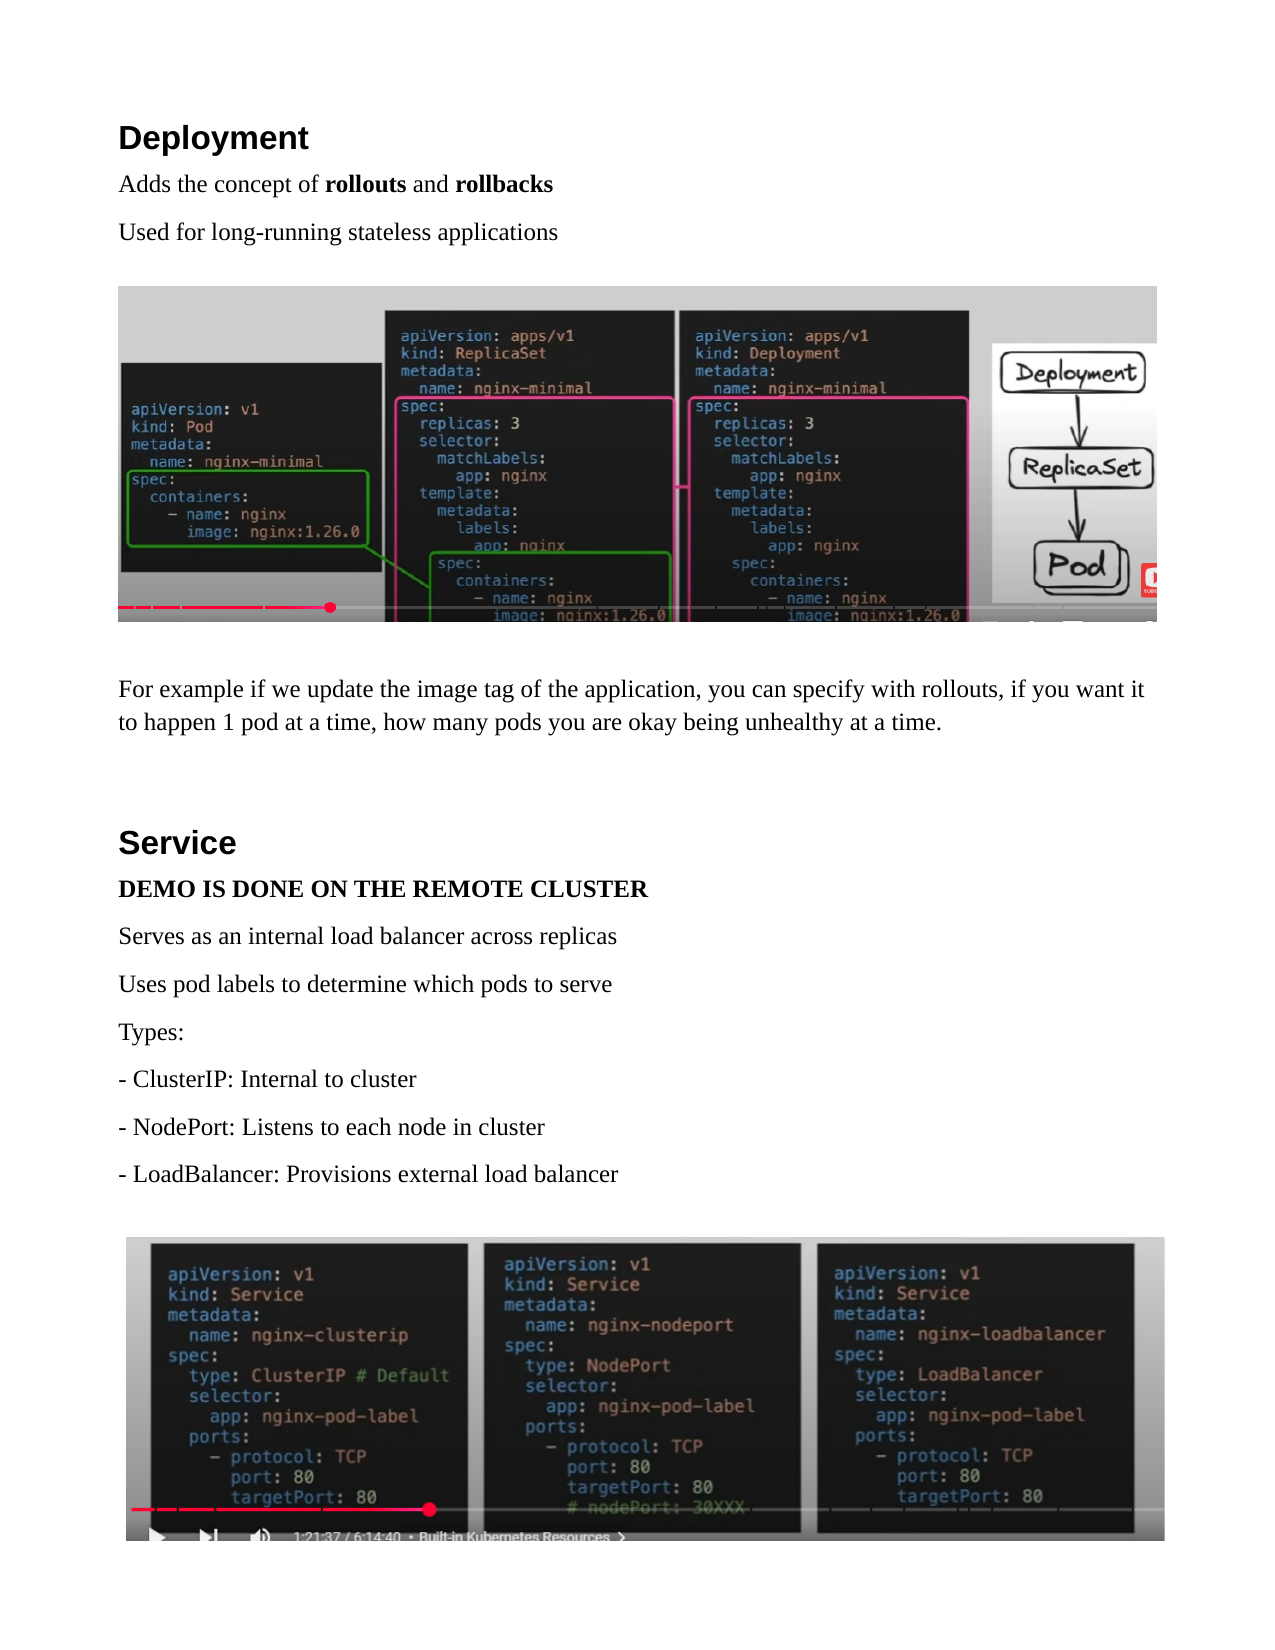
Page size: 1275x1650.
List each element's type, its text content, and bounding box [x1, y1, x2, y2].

text For example if we update the image tag of the application, you can specify with rollouts, if you want it to happen 1 pod at a time, how many pods you are okay being unhealthy at a time. [118, 674, 1157, 736]
text - NodePort: Listens to each node in cluster [118, 1112, 1157, 1141]
text Serves as an internal load balancer across replicas [118, 921, 1157, 950]
subtitle Service [118, 823, 1157, 861]
text - LoadBalancer: Provisions external load balancer [118, 1159, 1157, 1188]
text DEMO IS DONE ON THE REMOTE CLUSTER [118, 874, 1157, 902]
picture [118, 286, 1157, 622]
picture [126, 1237, 1165, 1541]
text Used for long-running stateless applications [118, 217, 1157, 245]
text Uses pod labels to determine which pods to serve [118, 969, 1157, 998]
text Types: [118, 1017, 1157, 1045]
text Adds the concept of rollouts and rollbacks [118, 169, 1157, 198]
subtitle Deployment [118, 118, 1157, 157]
text - ClusterIP: Internal to cluster [118, 1064, 1157, 1093]
